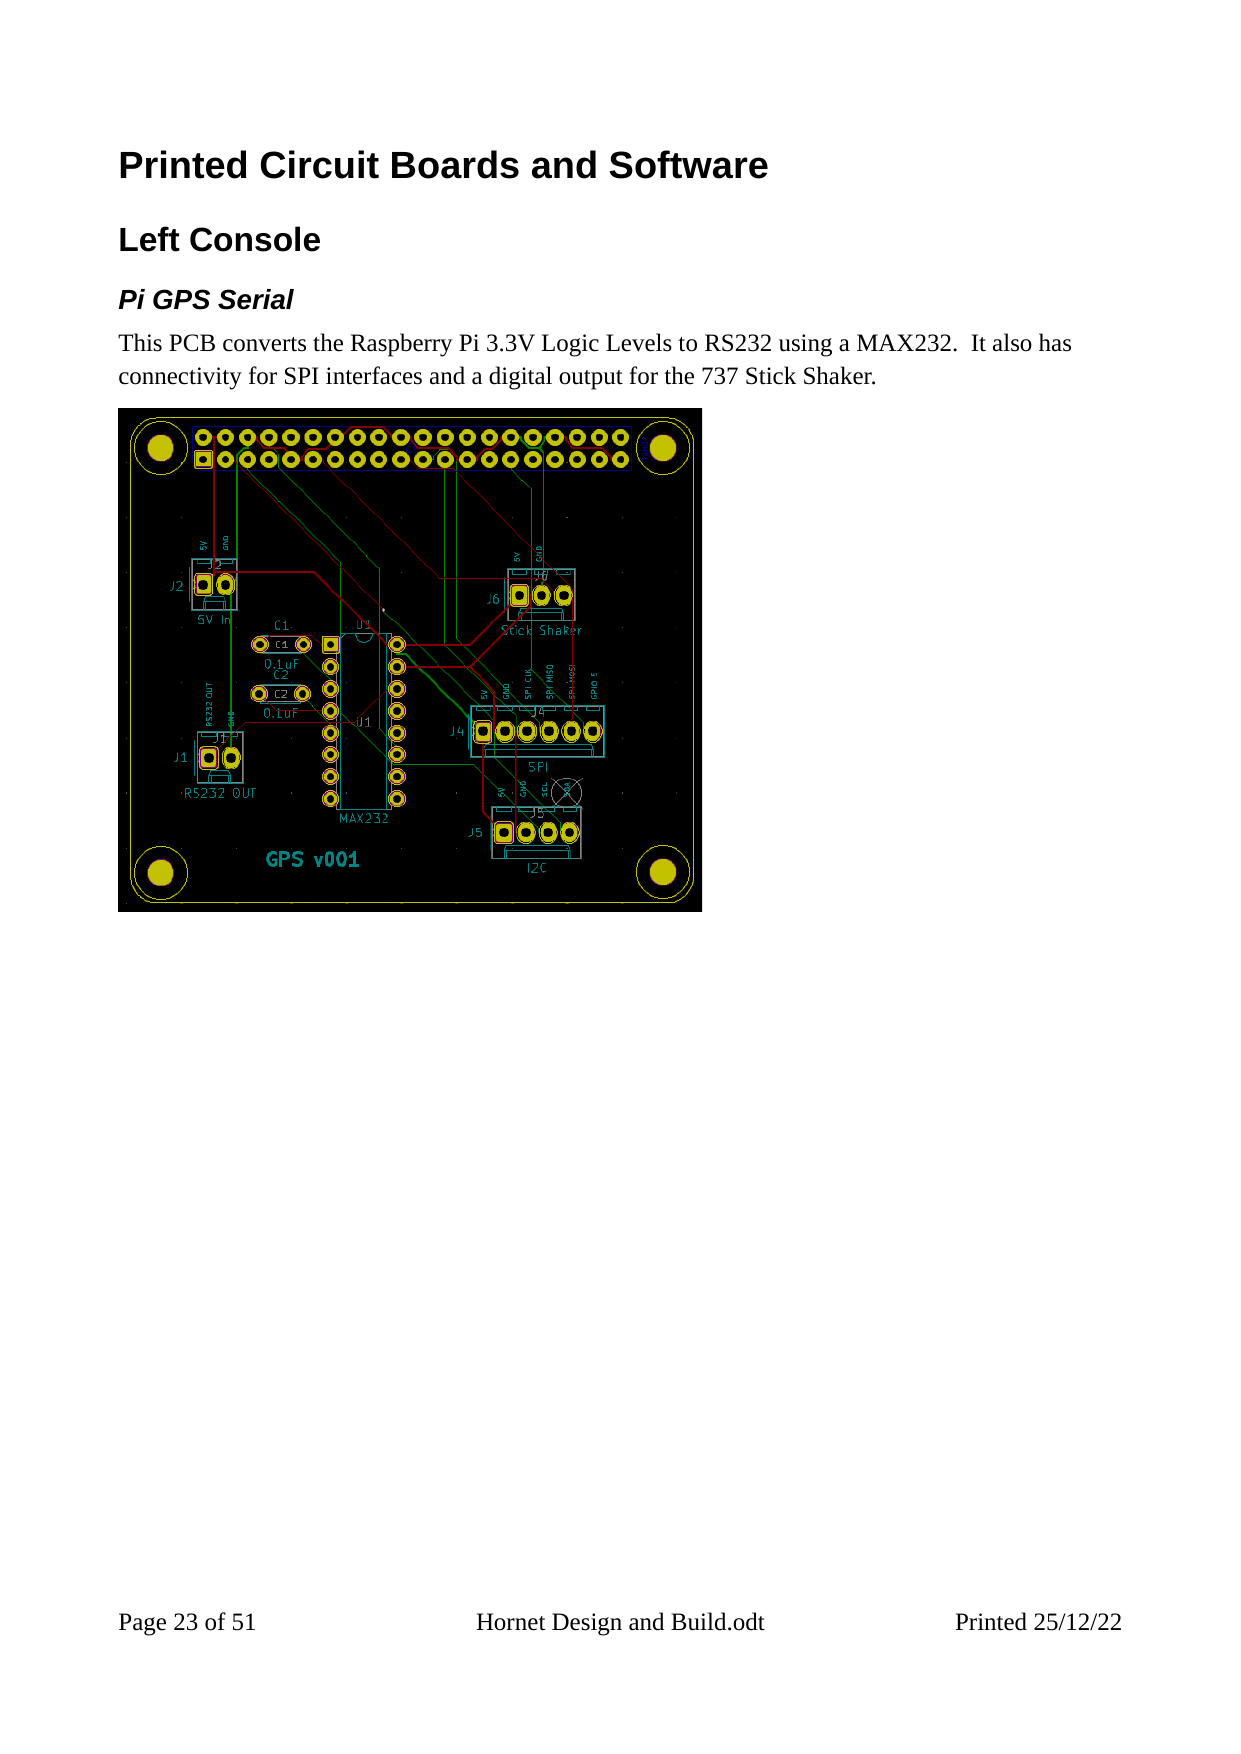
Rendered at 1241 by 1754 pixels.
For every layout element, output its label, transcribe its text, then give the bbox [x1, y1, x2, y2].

subtitle Printed Circuit Boards and Software [118, 143, 1122, 187]
text This PCB converts the Raspberry Pi 3.3V Logic Levels to RS232 using a MAX232. It also has connectivity for SPI interfaces and a digital output for the 737 Stick Shaker. [118, 328, 1122, 390]
subtitle Pi GPS Serial [118, 284, 1122, 316]
picture [118, 408, 703, 912]
subtitle Left Console [118, 220, 1122, 259]
